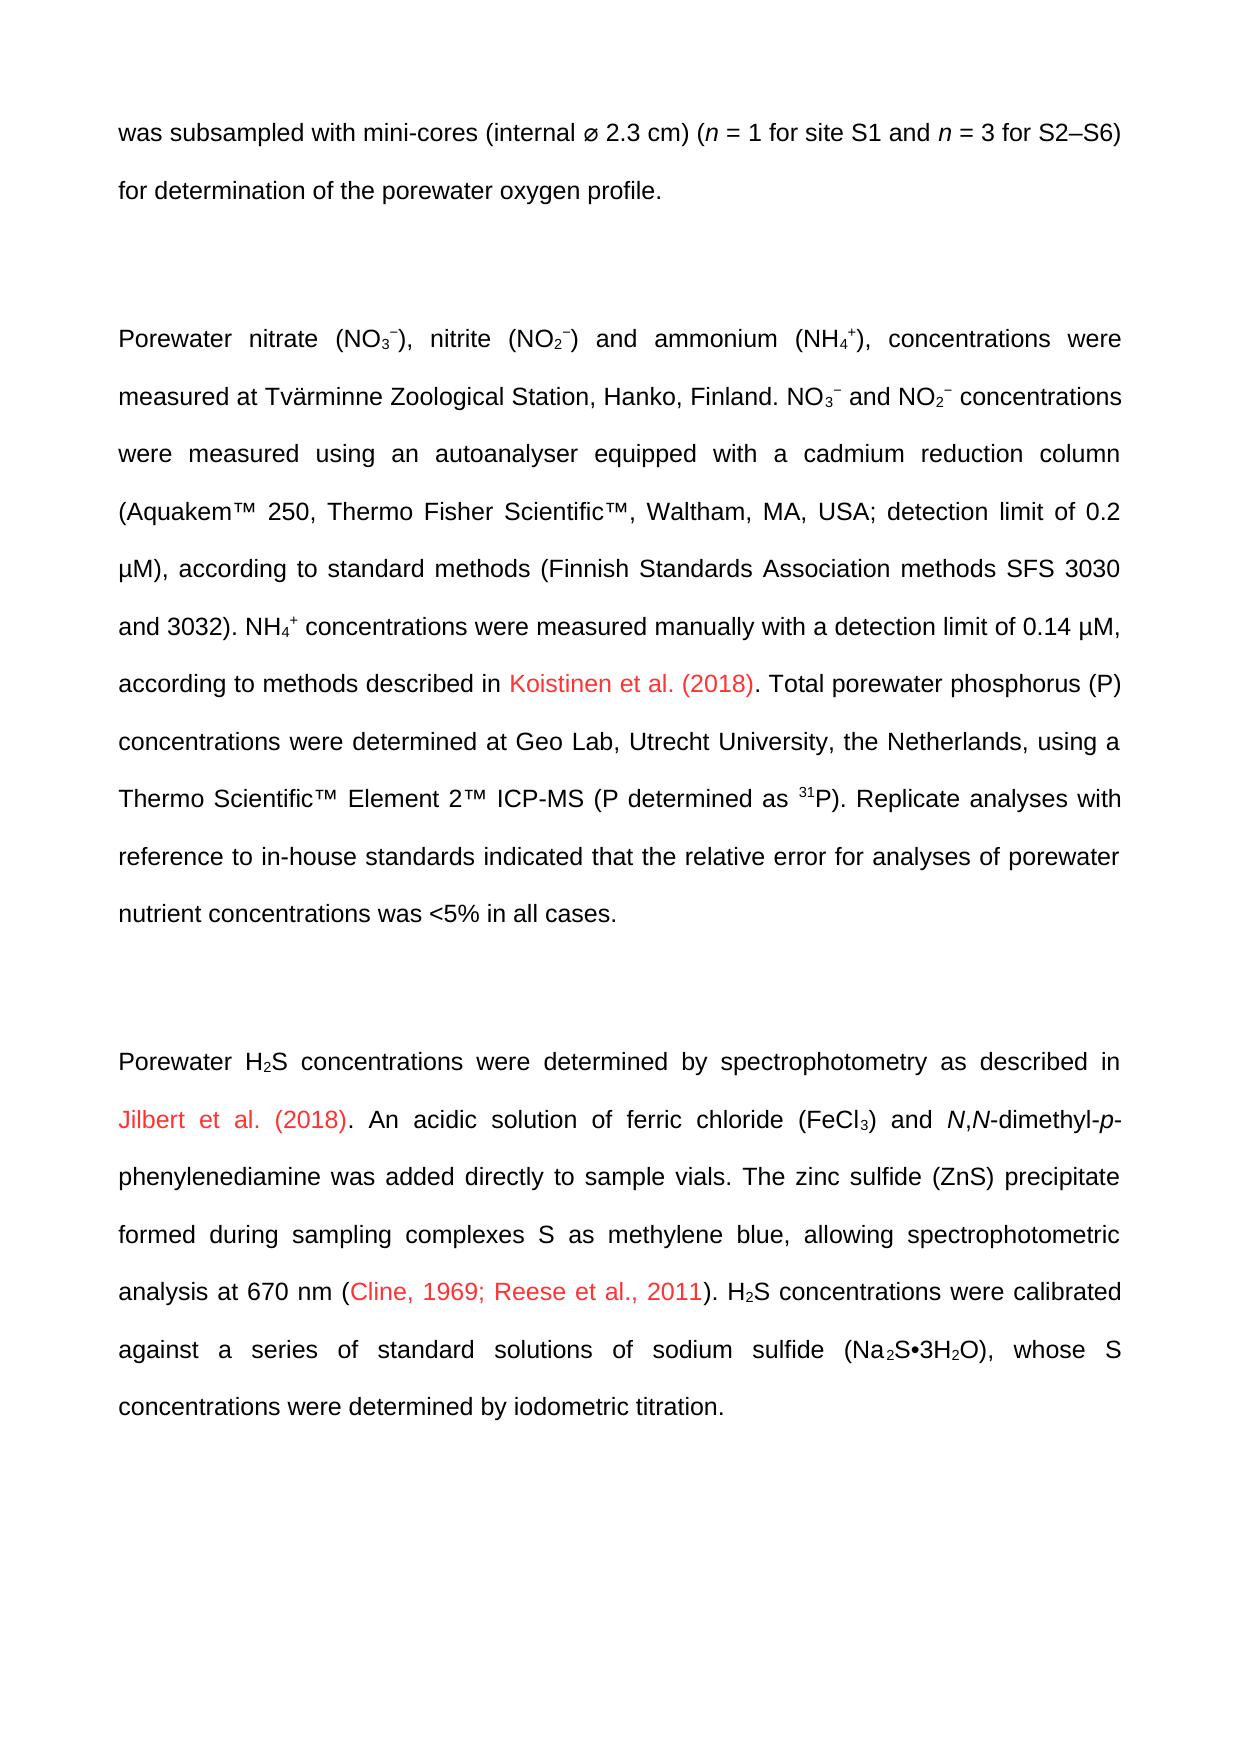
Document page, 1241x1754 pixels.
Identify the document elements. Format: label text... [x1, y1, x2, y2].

text Porewater H2S concentrations were determined by spectrophotometry as described in Jilbert et al. (2018). An acidic solution of ferric chloride (FeCl3) and N,N-dimethyl-p-phenylenediamine was added directly to sample vials. The zinc sulfide (ZnS) precipitate formed during sampling complexes S as methylene blue, allowing spectrophotometric analysis at 670 nm (Cline, 1969; Reese et al., 2011). H2S concentrations were calibrated against a series of standard solutions of sodium sulfide (Na2S•3H2O), whose S concentrations were determined by iodometric titration. [118, 1047, 1122, 1421]
text Porewater nitrate (NO3−), nitrite (NO2−) and ammonium (NH4+), concentrations were measured at Tvärminne Zoological Station, Hanko, Finland. NO3− and NO2− concentrations were measured using an autoanalyser equipped with a cadmium reduction column (Aquakem™ 250, Thermo Fisher Scientific™, Waltham, MA, USA; detection limit of 0.2 µM), according to standard methods (Finnish Standards Association methods SFS 3030 and 3032). NH4+ concentrations were measured manually with a detection limit of 0.14 µM, according to methods described in Koistinen et al. (2018). Total porewater phosphorus (P) concentrations were determined at Geo Lab, Utrecht University, the Netherlands, using a Thermo Scientific™ Element 2™ ICP-MS (P determined as 31P). Replicate analyses with reference to in-house standards indicated that the relative error for analyses of porewater nutrient concentrations was <5% in all cases. [118, 324, 1122, 928]
text was subsampled with mini-cores (internal ⌀ 2.3 cm) (n = 1 for site S1 and n = 3 for S2–S6) for determination of the porewater oxygen profile. [118, 118, 1122, 204]
